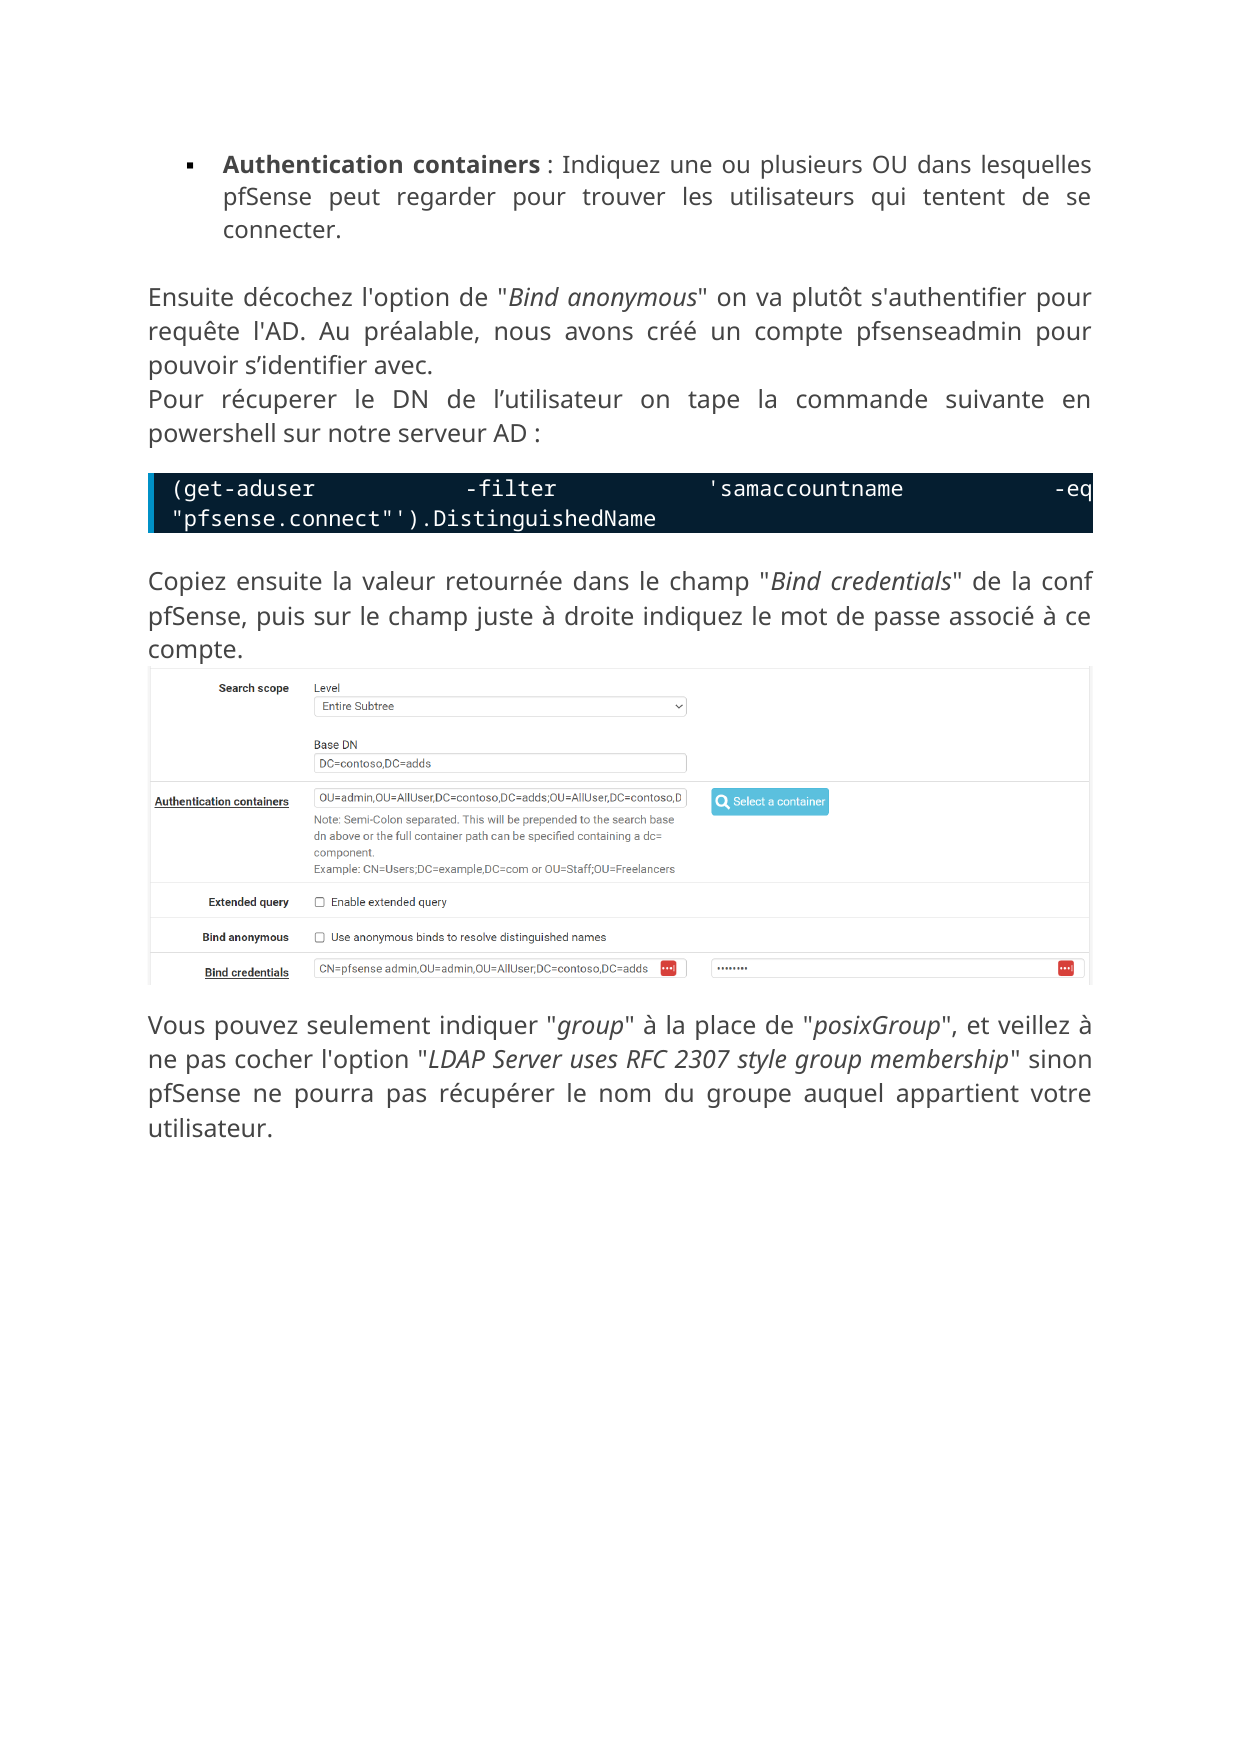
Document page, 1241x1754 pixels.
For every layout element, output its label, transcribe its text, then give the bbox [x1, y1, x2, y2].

text Vous pouvez seulement indiquer "group" à la place de "posixGroup", et veillez à ne pas cocher l'option "LDAP Server uses RFC 2307 style group membership" sinon pfSense ne pourra pas récupérer le nom du groupe auquel appartient votre utilisateur. [148, 1008, 1093, 1144]
text Pour récuperer le DN de l’utilisateur on tape la commande suivante en powershell sur notre serveur AD : [148, 382, 1093, 450]
list Authentication containers : Indiquez une ou plusieurs OU dans lesquelles pfSense peut regarder pour trouver les utilisateurs qui tentent de se connecter. [185, 148, 1093, 245]
text (get-aduser -filter 'samaccountname -eq "pfsense.connect"').DistinguishedName [154, 473, 1093, 533]
text Copiez ensuite la valeur retournée dans le champ "Bind credentials" de la conf pfSense, puis sur le champ juste à droite indiquez le mot de passe associé à ce compte. [148, 564, 1093, 666]
text Ensuite décochez l'option de "Bind anonymous" on va plutôt s'authentifier pour requête l'AD. Au préalable, nous avons créé un compte pfsenseadmin pour pouvoir s’identifier avec. [148, 279, 1093, 382]
